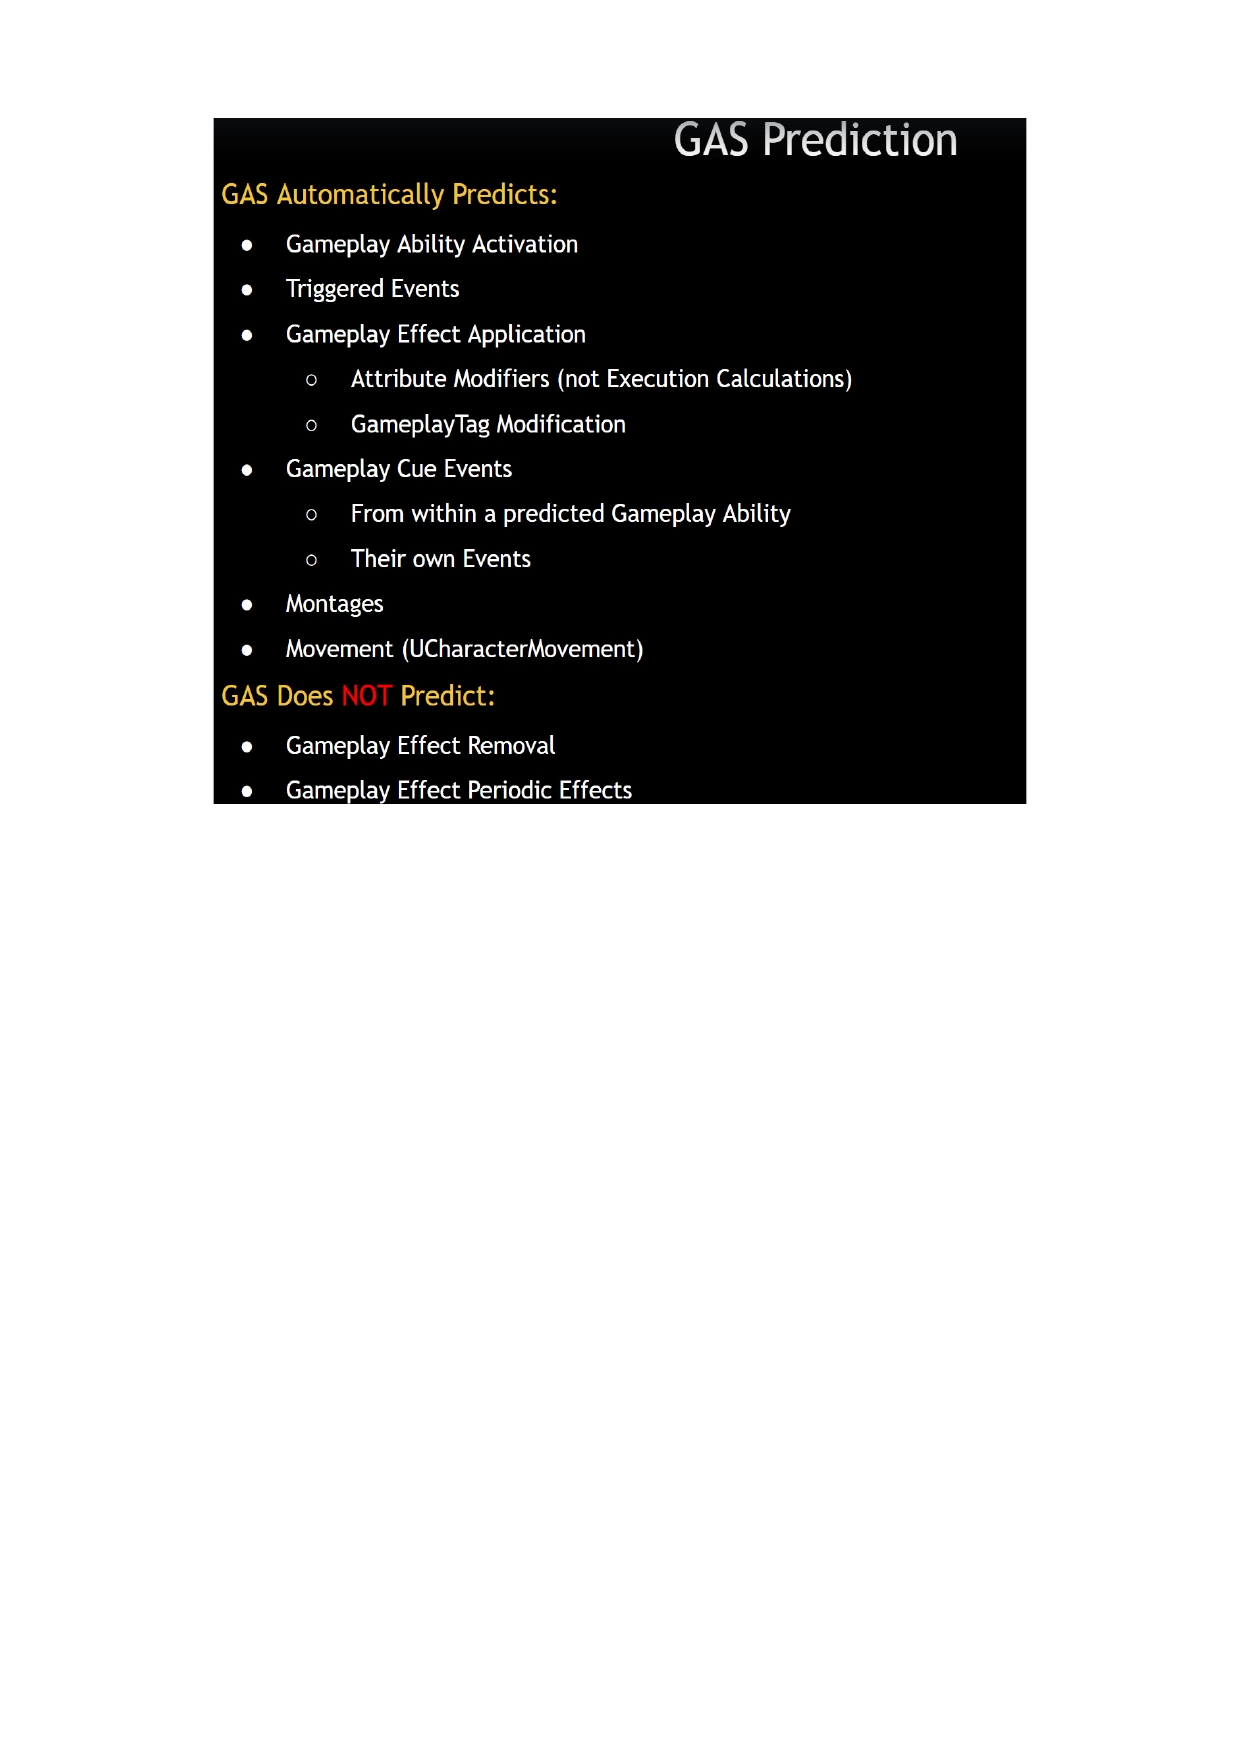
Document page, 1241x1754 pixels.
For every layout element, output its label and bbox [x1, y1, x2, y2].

picture [213, 118, 1027, 804]
